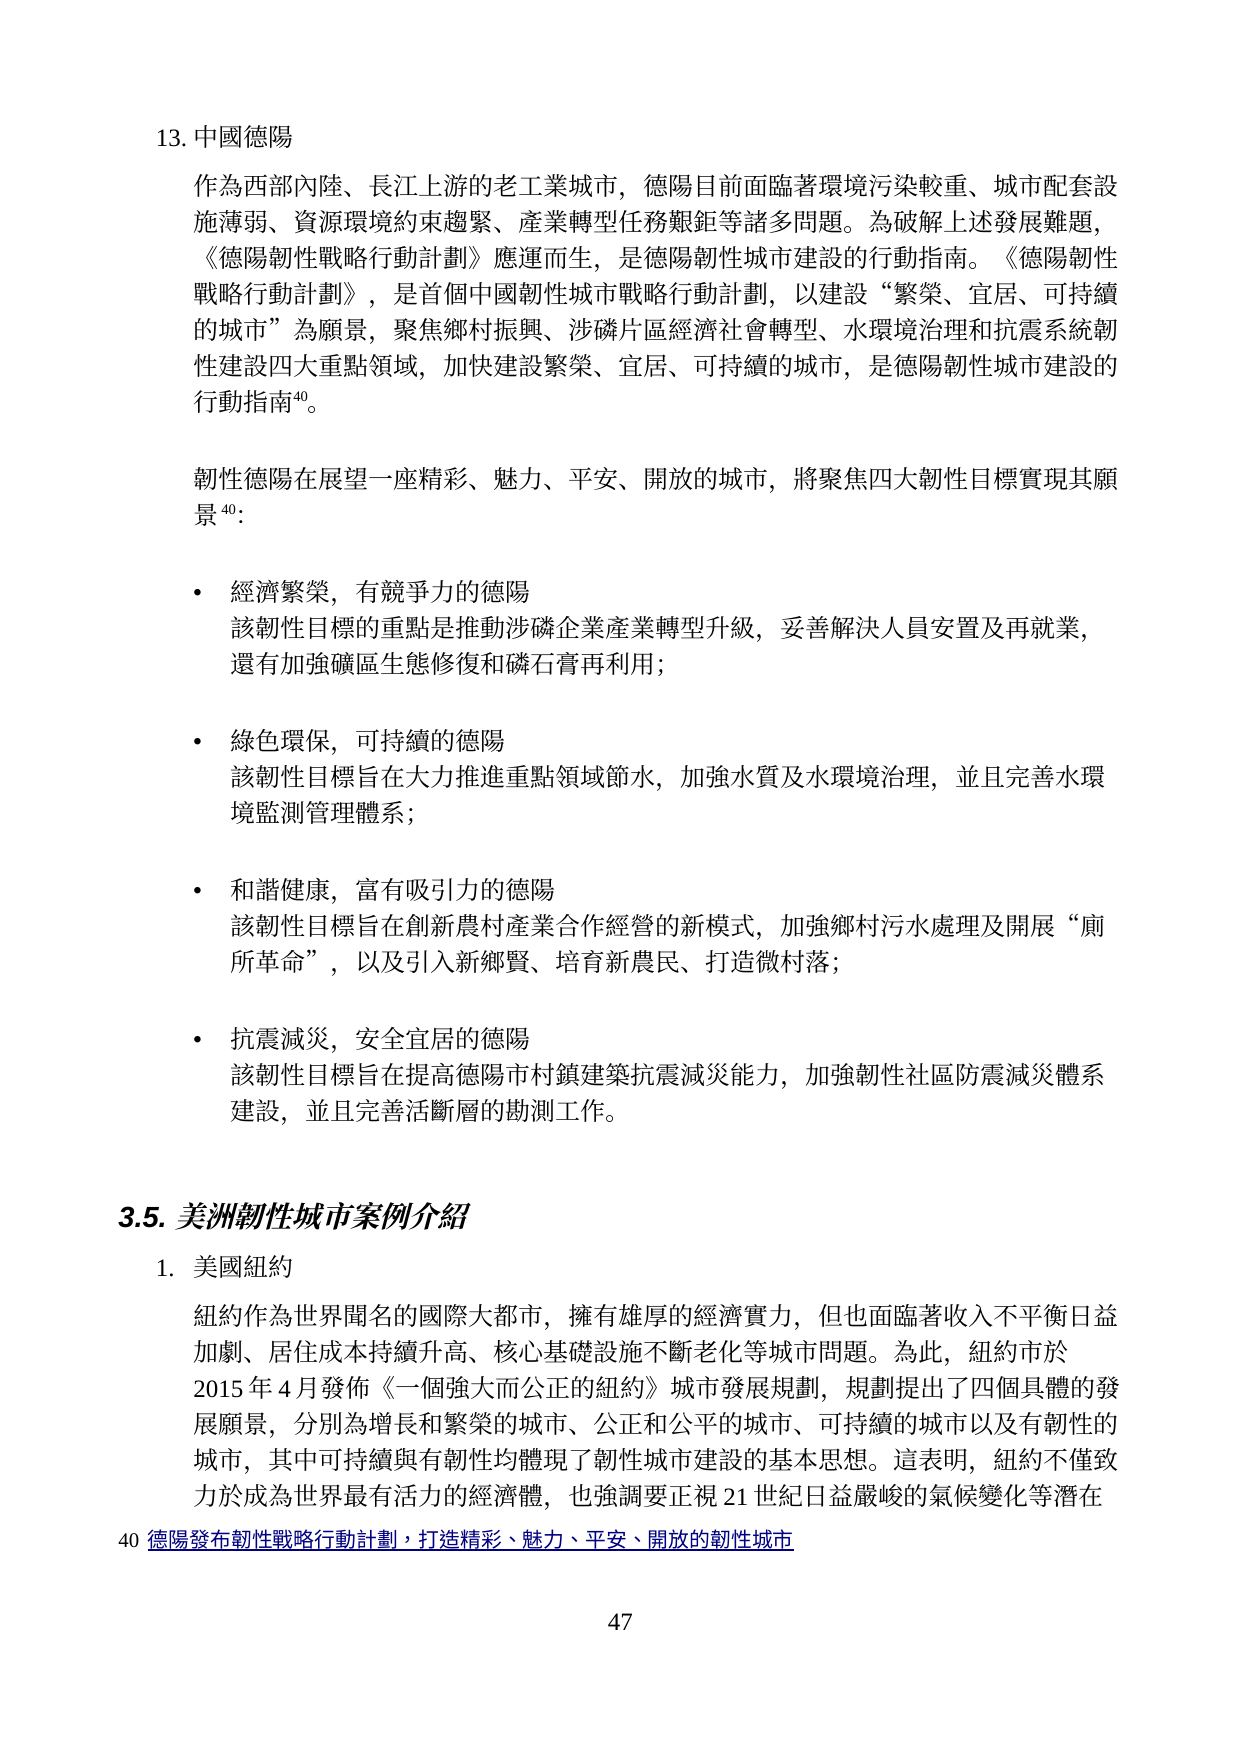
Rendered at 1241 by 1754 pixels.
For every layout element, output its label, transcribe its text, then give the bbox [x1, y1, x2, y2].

list 和諧健康，富有吸引力的德陽 該韌性目標旨在創新農村產業合作經營的新模式，加強鄉村污水處理及開展“廁所革命”，以及引入新鄉賢、培育新農民、打造微村落； [193, 871, 1122, 1007]
list 德陽發布韌性戰略行動計劃，打造精彩、魅力、平安、開放的韌性城市 [118, 1525, 1122, 1578]
list 美國紐約 [156, 1248, 1122, 1284]
subtitle 美洲韌性城市案例介紹 [118, 1194, 1122, 1236]
list 中國德陽 [156, 118, 1122, 154]
list 紐約作為世界聞名的國際大都市，擁有雄厚的經濟實力，但也面臨著收入不平衡日益加劇、居住成本持續升高、核心基礎設施不斷老化等城市問題。為此，紐約市於2015年4月發佈《一個強大而公正的紐約》城市發展規劃，規劃提出了四個具體的發展願景，分別為增長和繁榮的城市、公正和公平的城市、可持續的城市以及有韌性的城市，其中可持續與有韌性均體現了韌性城市建設的基本思想。這表明，紐約不僅致力於成為世界最有活力的經濟體，也強調要正視21世紀日益嚴峻的氣候變化等潛在 [156, 1297, 1122, 1512]
list 韌性德陽在展望一座精彩、魅力、平安、開放的城市，將聚焦四大韌性目標實現其願景40： [156, 459, 1122, 560]
list 經濟繁榮，有競爭力的德陽 該韌性目標的重點是推動涉磷企業產業轉型升級，妥善解決人員安置及再就業，還有加強礦區生態修復和磷石膏再利用； [193, 572, 1122, 709]
list 綠色環保，可持續的德陽 該韌性目標旨在大力推進重點領域節水，加強水質及水環境治理，並且完善水環境監測管理體系； [193, 722, 1122, 858]
list 抗震減災，安全宜居的德陽 該韌性目標旨在提高德陽市村鎮建築抗震減災能力，加強韌性社區防震減災體系建設，並且完善活斷層的勘測工作。 [193, 1020, 1122, 1156]
list 作為西部內陸、長江上游的老工業城市，德陽目前面臨著環境污染較重、城市配套設施薄弱、資源環境約束趨緊、產業轉型任務艱鉅等諸多問題。為破解上述發展難題，《德陽韌性戰略行動計劃》應運而生，是德陽韌性城市建設的行動指南。《德陽韌性戰略行動計劃》，是首個中國韌性城市戰略行動計劃，以建設“繁榮、宜居、可持續的城市”為願景，聚焦鄉村振興、涉磷片區經濟社會轉型、水環境治理和抗震系統韌性建設四大重點領域，加快建設繁榮、宜居、可持續的城市，是德陽韌性城市建設的行動指南。 [156, 167, 1122, 447]
